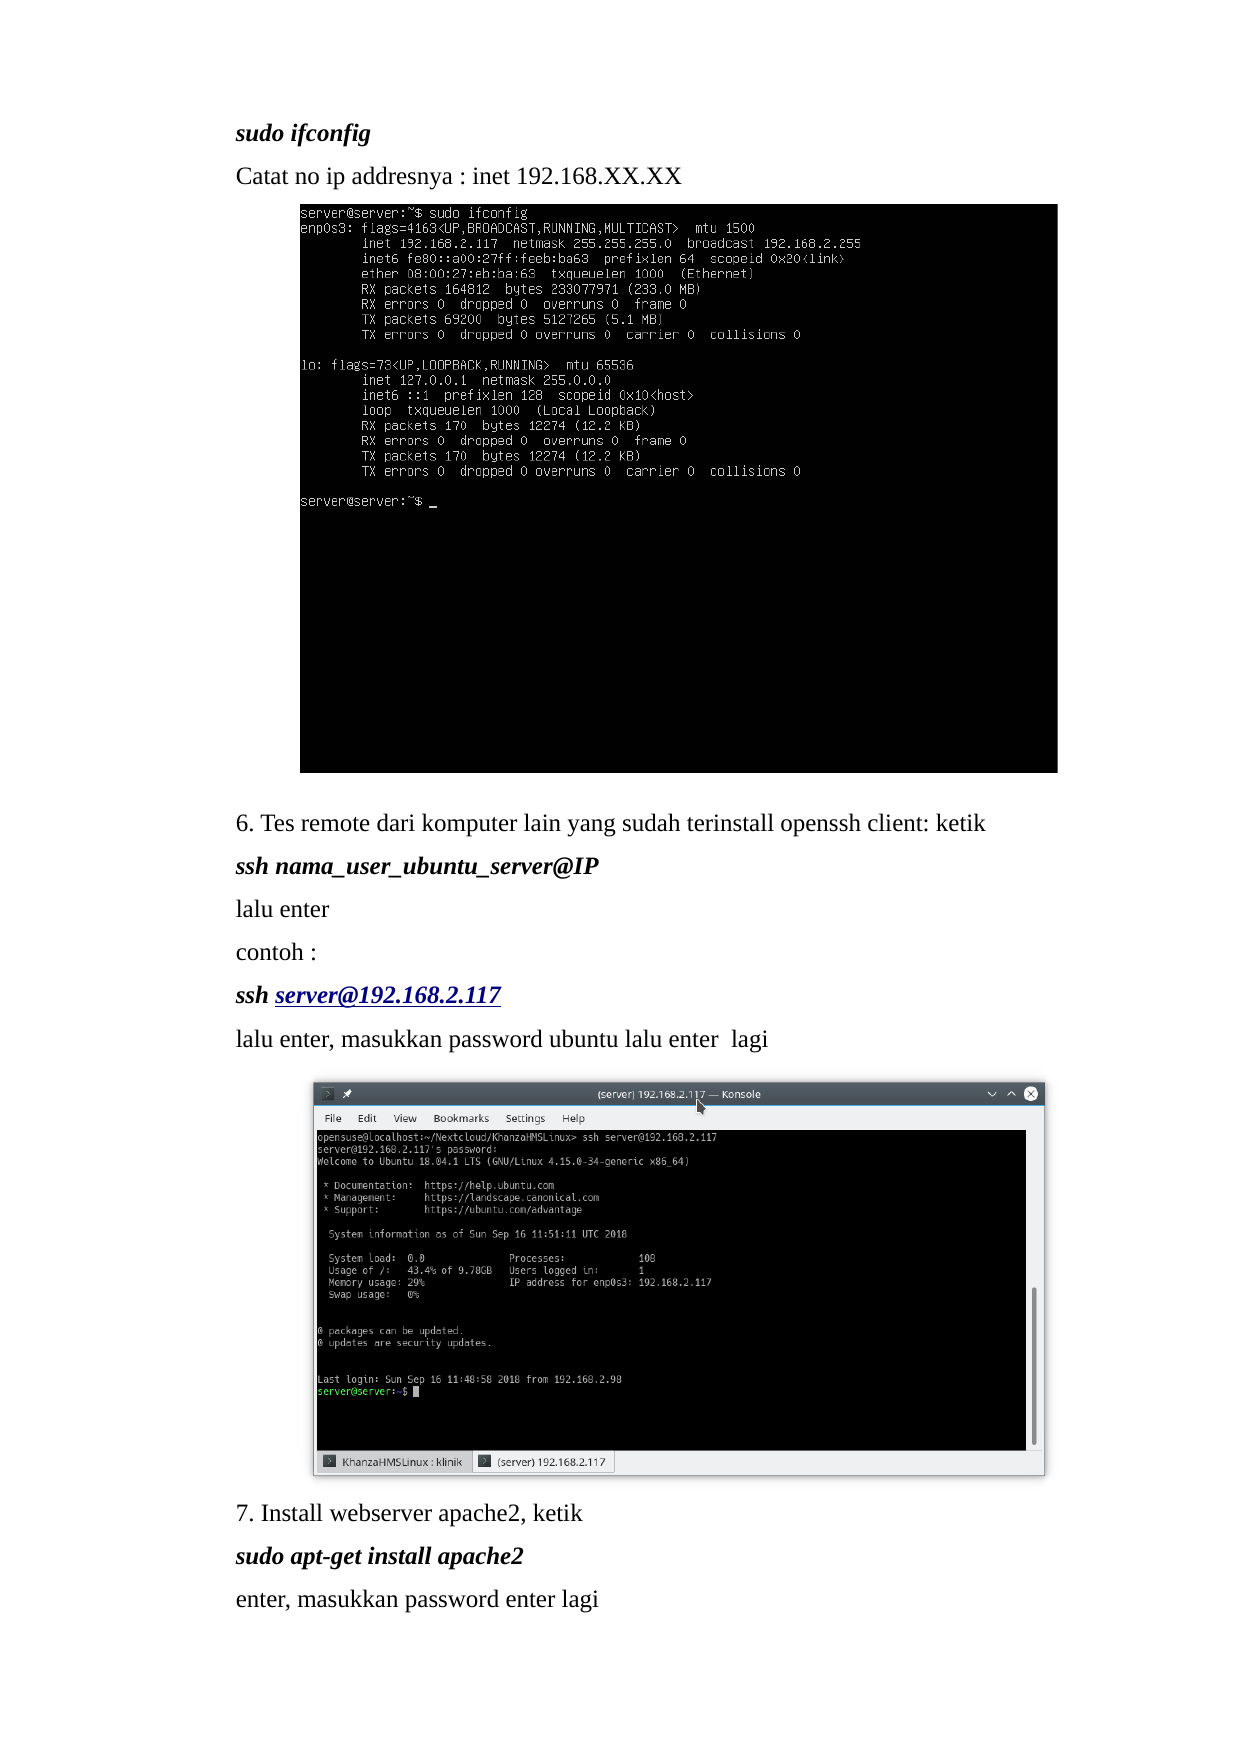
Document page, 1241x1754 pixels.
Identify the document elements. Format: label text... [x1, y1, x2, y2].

text lalu enter [236, 894, 1122, 923]
text sudo ifconfig [236, 118, 1122, 147]
text 7. Install webserver apache2, ketik [236, 1498, 1122, 1527]
text Catat no ip addresnya : inet 192.168.XX.XX [236, 161, 1122, 190]
text sudo apt-get install apache2 [236, 1541, 1122, 1570]
text contoh : [236, 937, 1122, 966]
text 6. Tes remote dari komputer lain yang sudah terinstall openssh client: ketik [236, 808, 1122, 837]
picture [297, 1066, 1061, 1492]
text enter, masukkan password enter lagi [236, 1584, 1122, 1613]
text ssh nama_user_ubuntu_server@IP [236, 851, 1122, 880]
text ssh server@192.168.2.117 [236, 981, 1122, 1009]
picture [300, 204, 1058, 773]
text lalu enter, masukkan password ubuntu lalu enter lagi [236, 1024, 1122, 1052]
